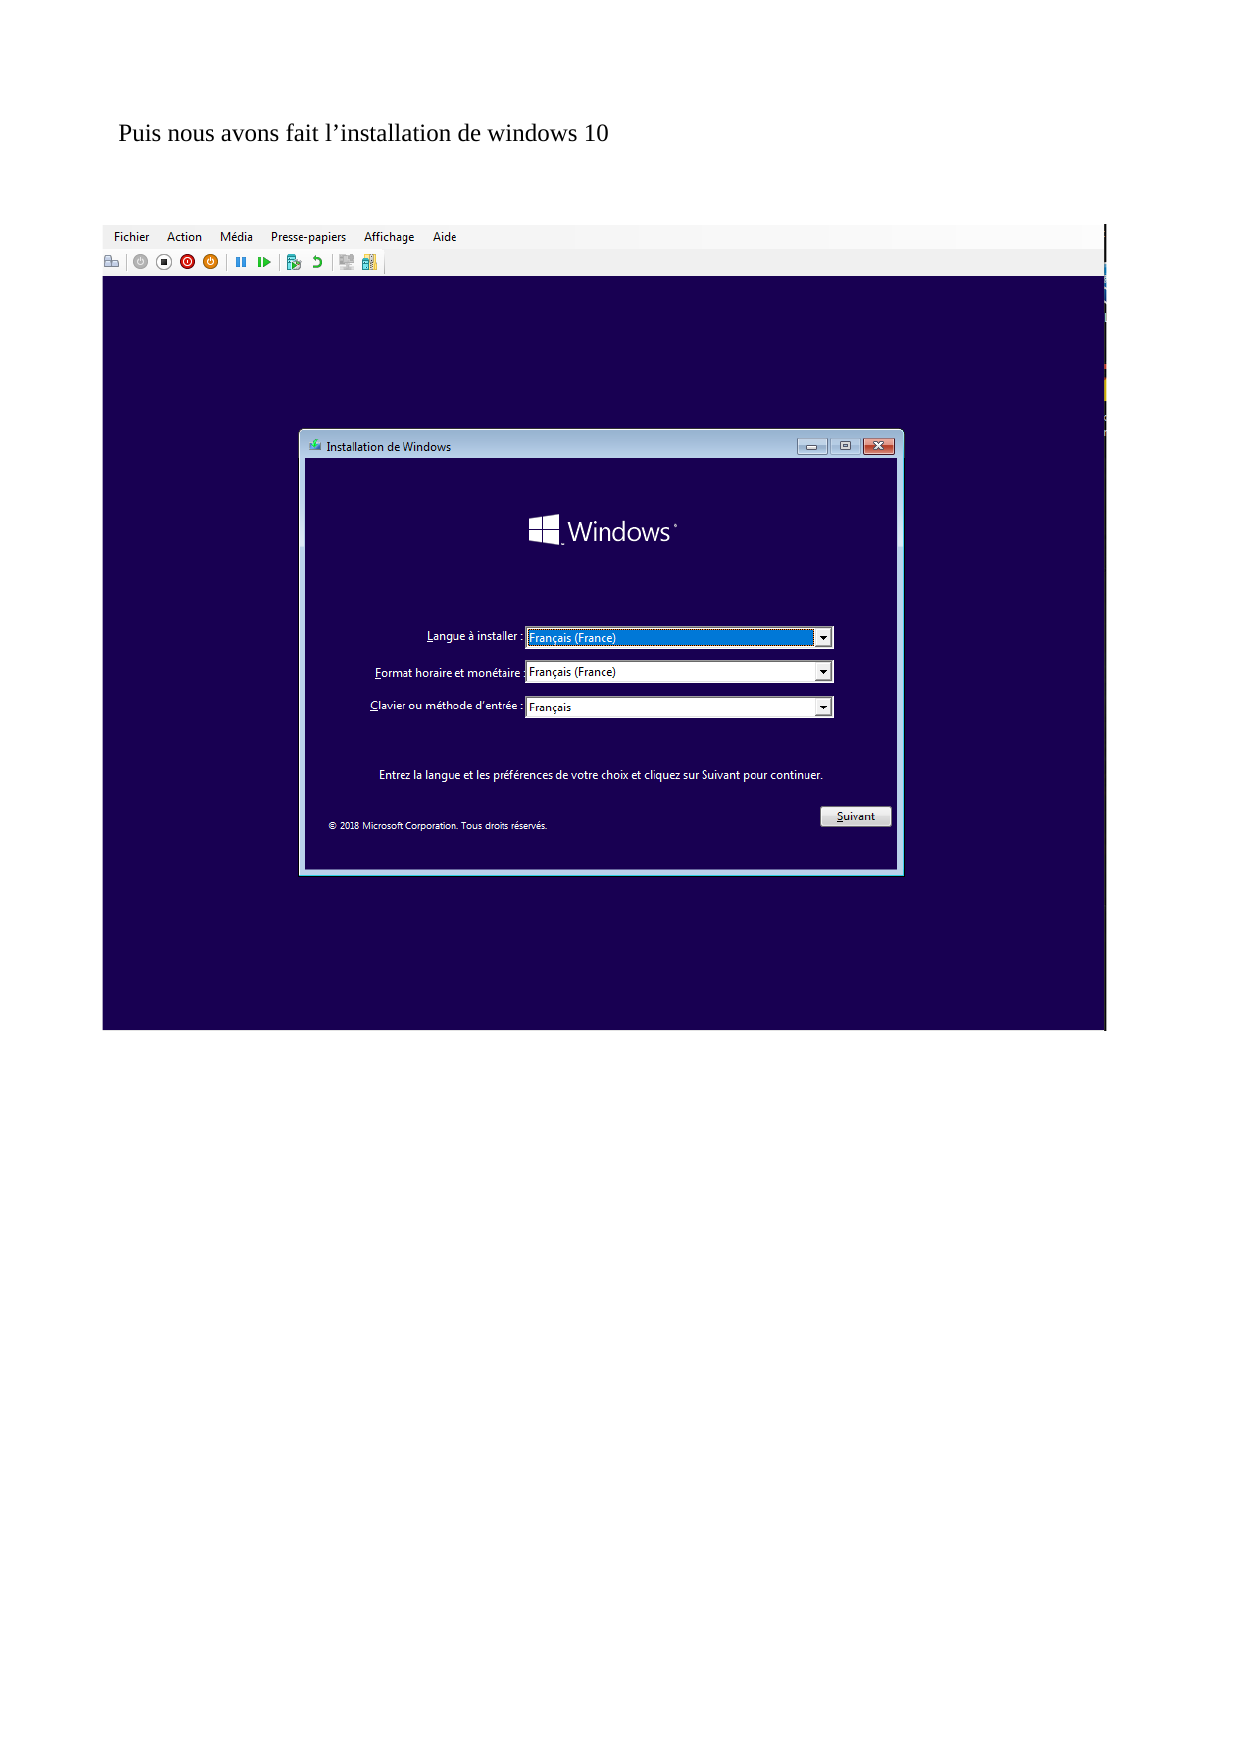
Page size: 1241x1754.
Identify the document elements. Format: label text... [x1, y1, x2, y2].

text Puis nous avons fait l’installation de windows 10 [118, 118, 1122, 147]
picture [102, 224, 1107, 1031]
